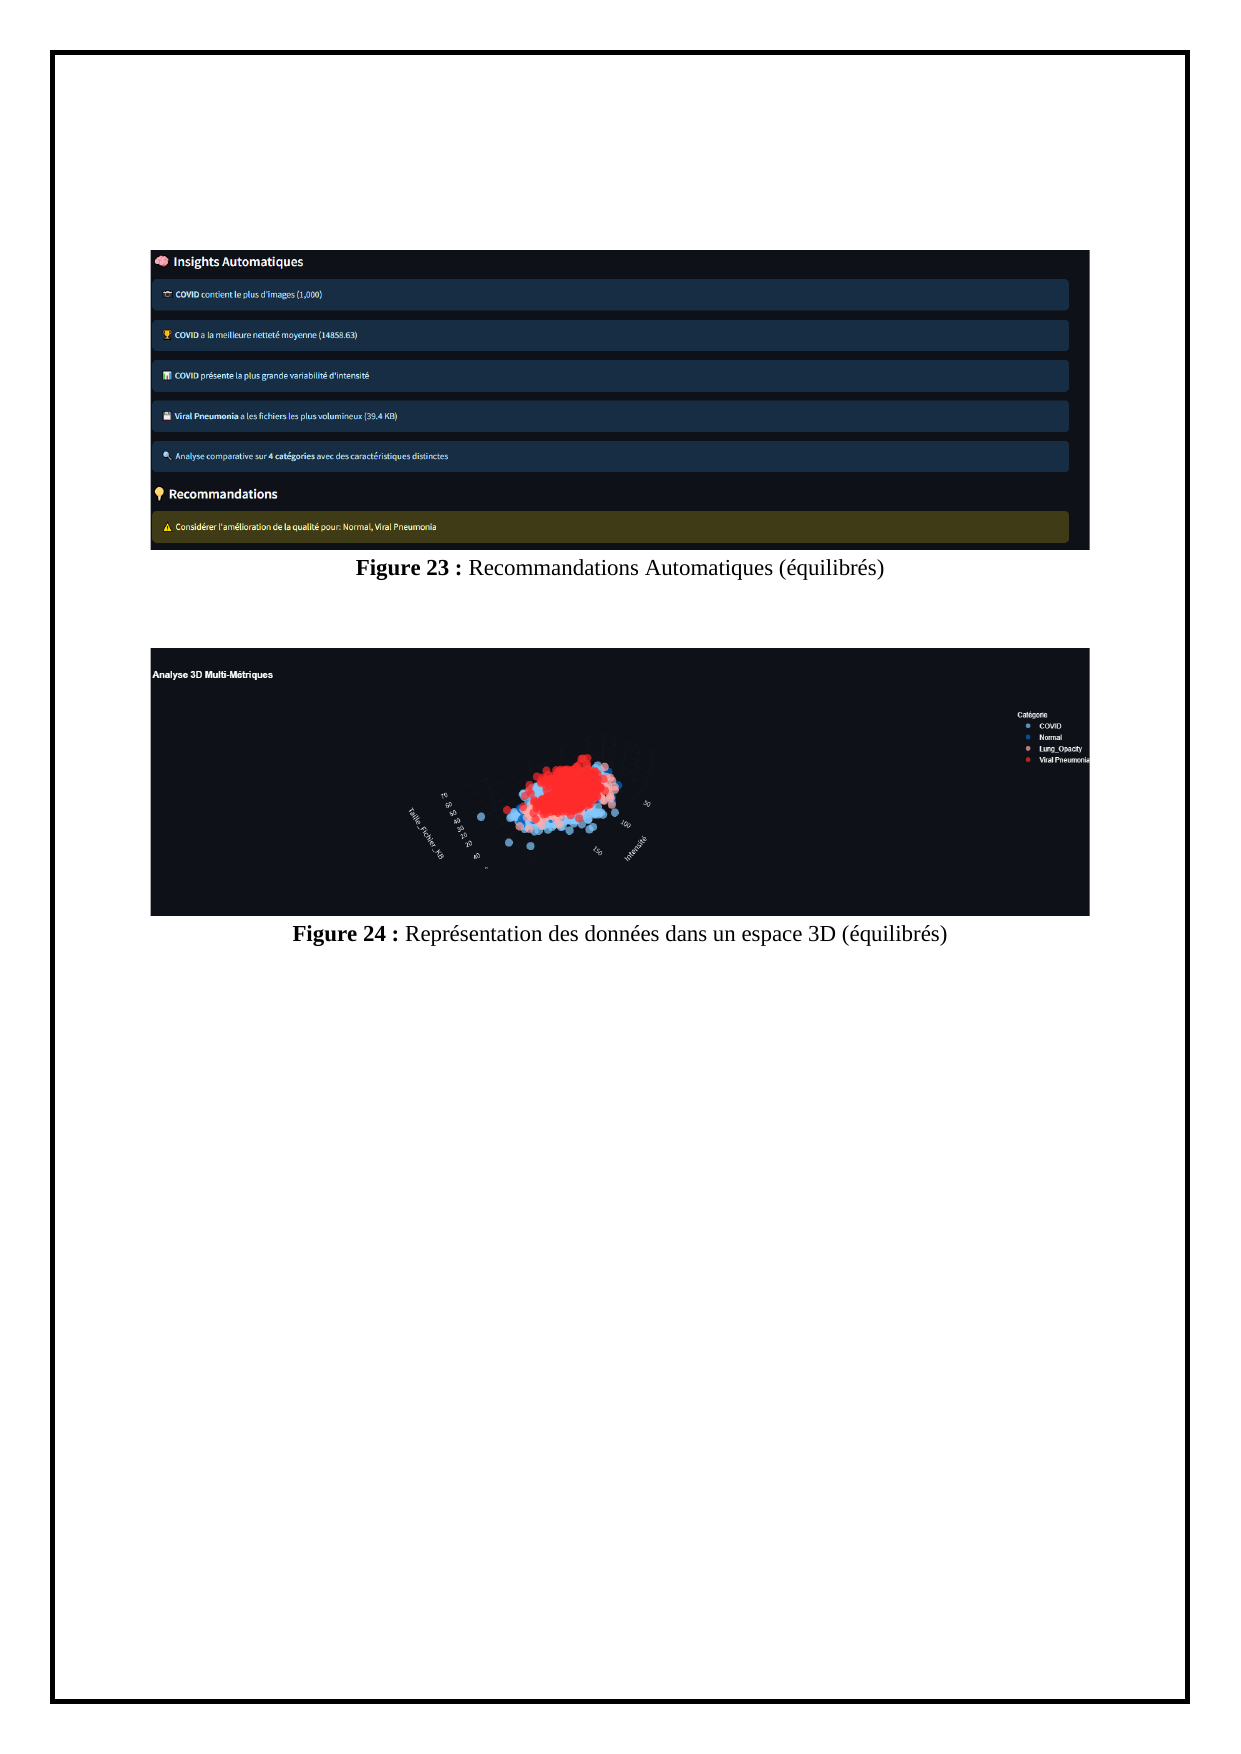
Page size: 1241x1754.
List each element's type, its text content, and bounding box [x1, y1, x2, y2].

text Figure 23 : Recommandations Automatiques (équilibrés) [150, 550, 1090, 581]
text Figure 24 : Représentation des données dans un espace 3D (équilibrés) [150, 916, 1090, 946]
